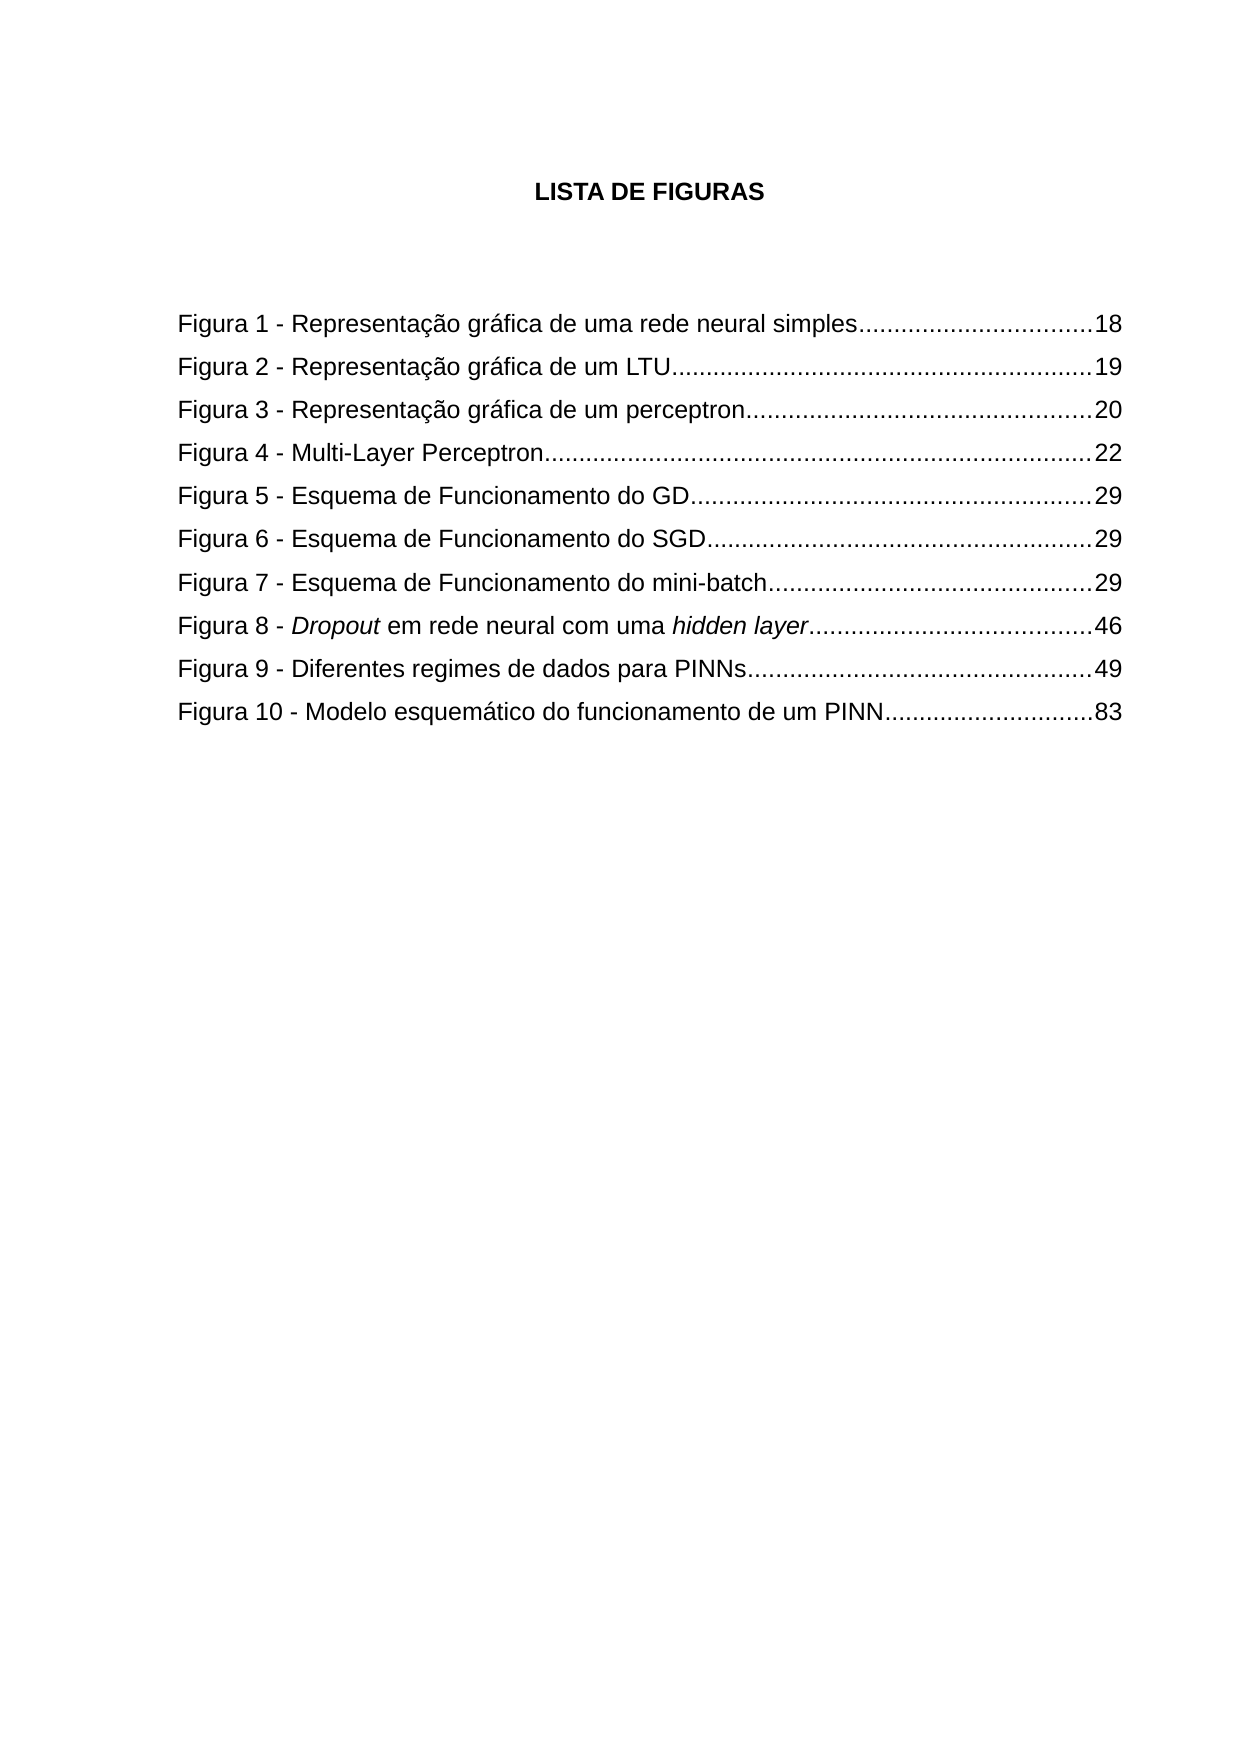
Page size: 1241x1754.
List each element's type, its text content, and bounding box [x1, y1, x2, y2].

text Figura 2 - Representação gráfica de um LTU 19 [177, 352, 1122, 381]
text Figura 4 - Multi-Layer Perceptron 22 [177, 438, 1122, 467]
text Figura 5 - Esquema de Funcionamento do GD 29 [177, 481, 1122, 510]
text Figura 6 - Esquema de Funcionamento do SGD 29 [177, 524, 1122, 553]
subtitle LISTA DE FIGURAS [177, 177, 1122, 206]
text Figura 9 - Diferentes regimes de dados para PINNs 49 [177, 654, 1122, 683]
text Figura 10 - Modelo esquemático do funcionamento de um PINN 83 [177, 697, 1122, 726]
text Figura 3 - Representação gráfica de um perceptron 20 [177, 395, 1122, 424]
text Figura 8 - Dropout em rede neural com uma hidden layer 46 [177, 611, 1122, 639]
text Figura 1 - Representação gráfica de uma rede neural simples 18 [177, 309, 1122, 338]
text Figura 7 - Esquema de Funcionamento do mini-batch 29 [177, 568, 1122, 596]
